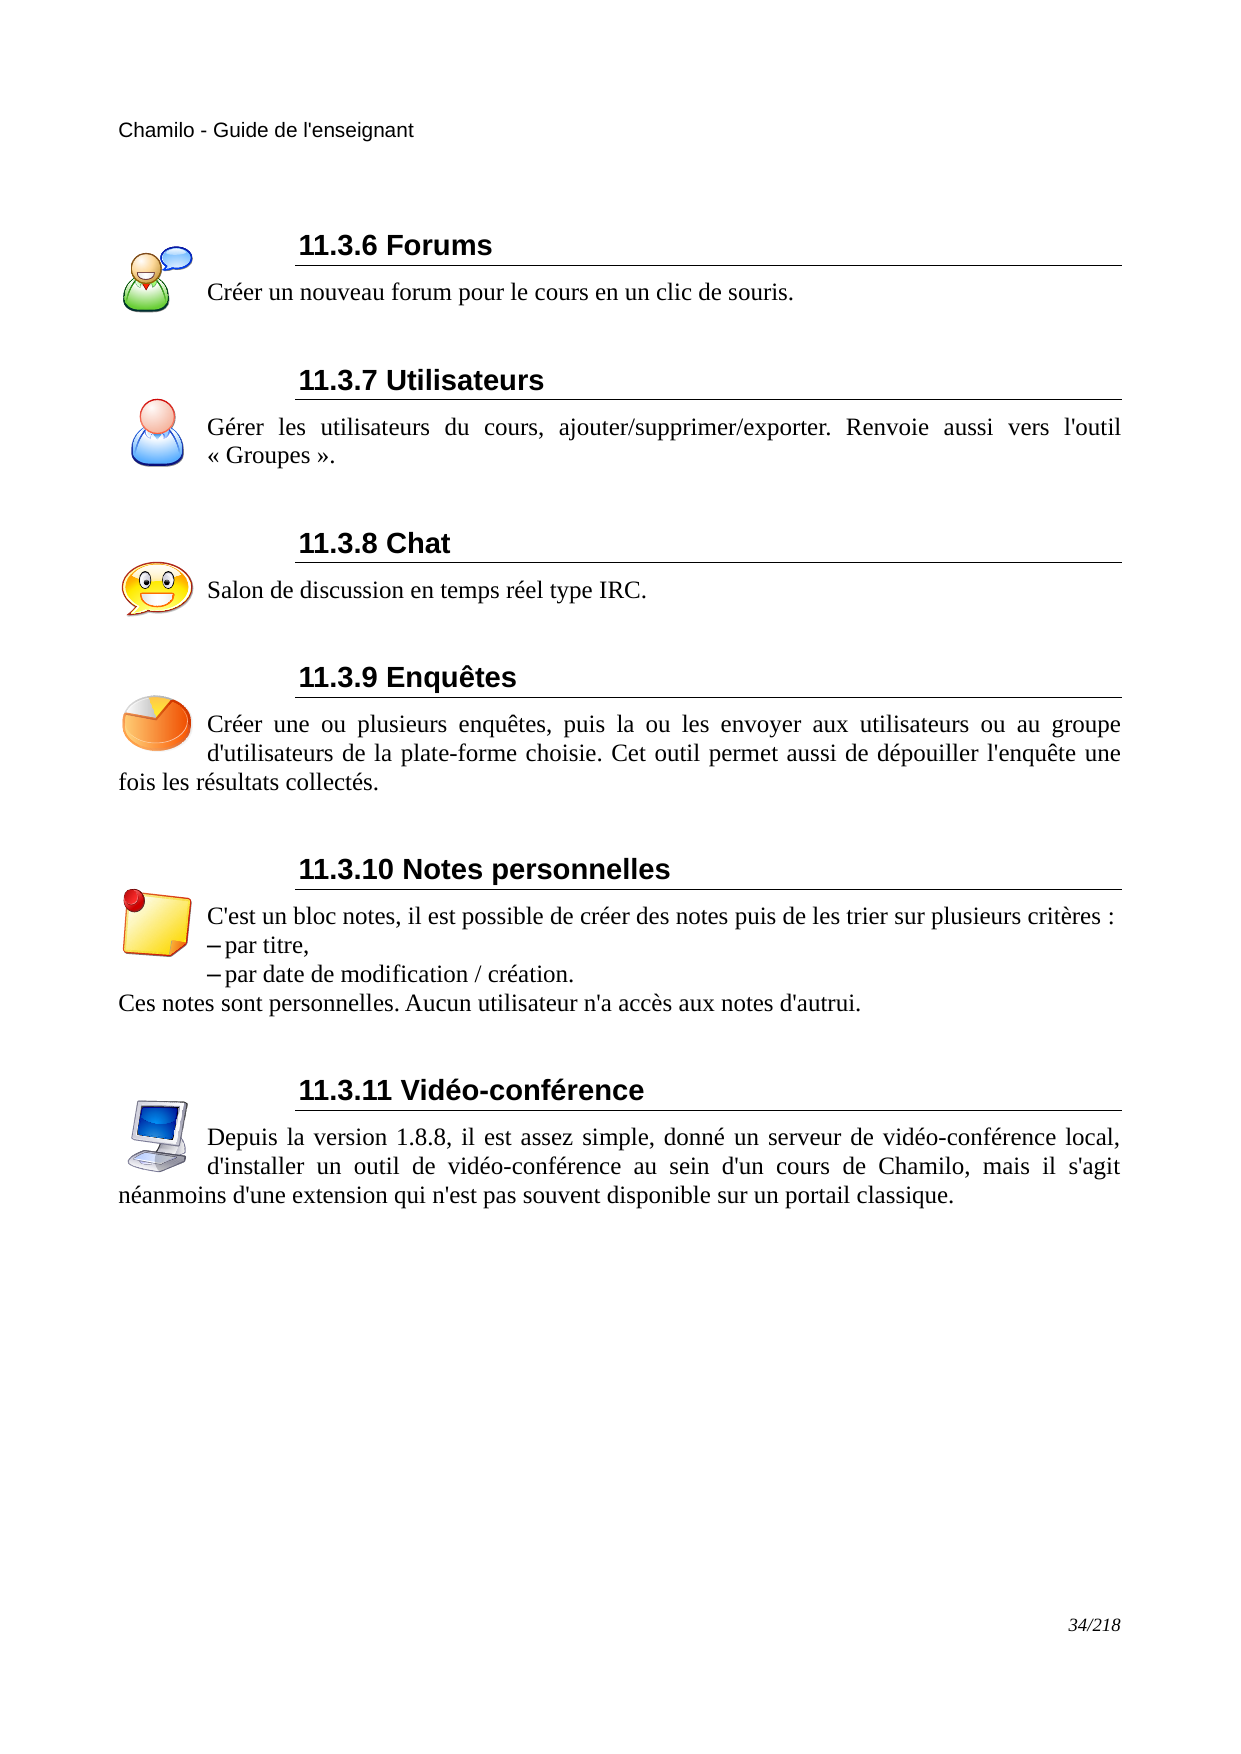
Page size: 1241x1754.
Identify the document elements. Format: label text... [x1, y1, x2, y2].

subtitle Notes personnelles [295, 849, 1122, 889]
text Depuis la version 1.8.8, il est assez simple, donné un serveur de vidéo-conférence local, d'installer un outil de vidéo-conférence au sein d'un cours de Chamilo, mais il s'agit néanmoins d'une extension qui n'est pas souvent disponible sur un portail classique. [118, 1122, 1122, 1208]
list par titre, [118, 930, 1122, 959]
subtitle Vidéo-conférence [295, 1070, 1122, 1110]
subtitle Forums [295, 225, 1122, 265]
subtitle Chat [295, 523, 1122, 562]
list par date de modification / création. [118, 959, 1122, 988]
text Créer un nouveau forum pour le cours en un clic de souris. [160, 277, 1122, 306]
subtitle Enquêtes [295, 657, 1122, 697]
subtitle Utilisateurs [295, 360, 1122, 399]
text Créer une ou plusieurs enquêtes, puis la ou les envoyer aux utilisateurs ou au groupe d'utilisateurs de la plate-forme choisie. Cet outil permet aussi de dépouiller l'enquête une fois les résultats collectés. [118, 709, 1122, 796]
text Ces notes sont personnelles. Aucun utilisateur n'a accès aux notes d'autrui. [118, 988, 1122, 1016]
text C'est un bloc notes, il est possible de créer des notes puis de les trier sur plusieurs critères : [189, 901, 1122, 930]
text Gérer les utilisateurs du cours, ajouter/supprimer/exporter. Renvoie aussi vers l'outil « Groupes ». [118, 412, 1122, 469]
text Salon de discussion en temps réel type IRC. [187, 575, 1122, 604]
